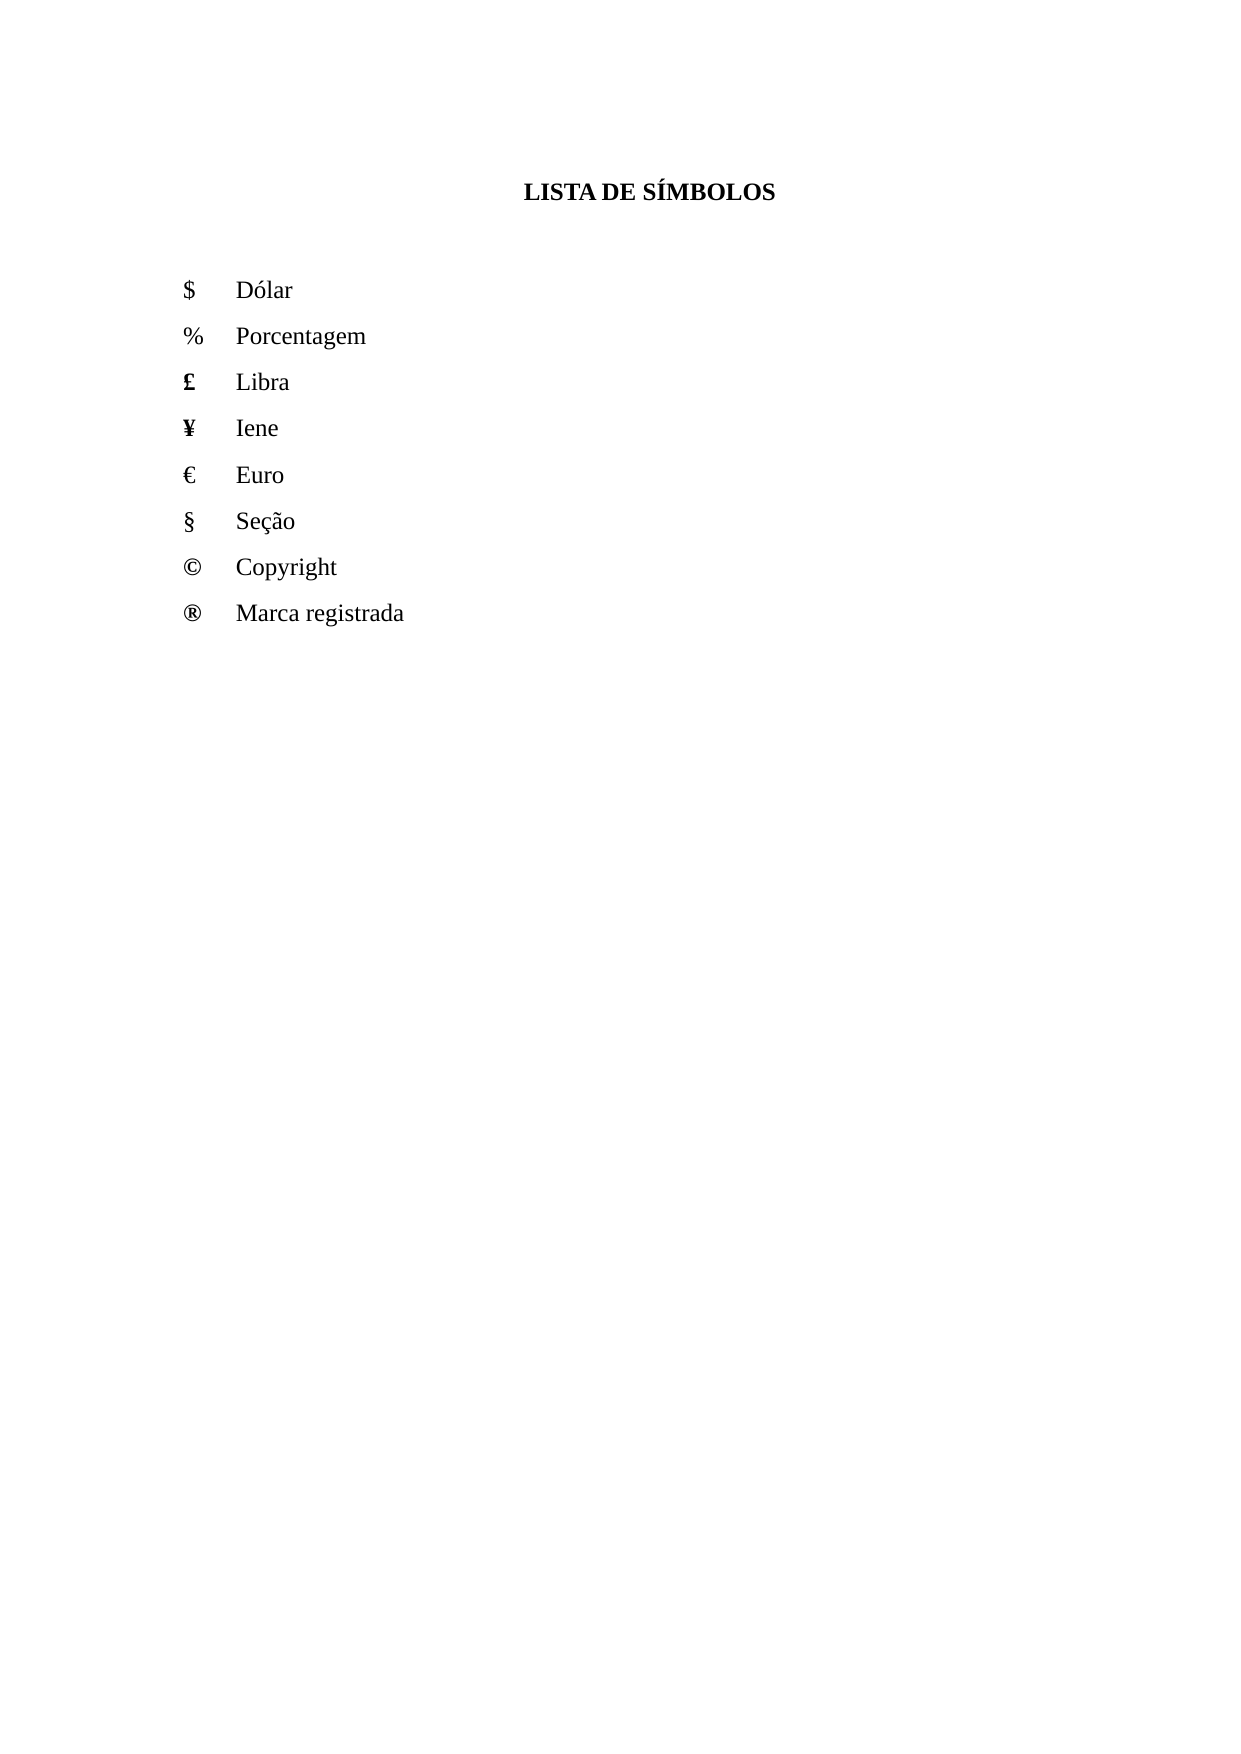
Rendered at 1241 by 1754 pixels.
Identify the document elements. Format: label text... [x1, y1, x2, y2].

table_cell Porcentagem [230, 310, 1122, 356]
table_header $ [177, 264, 230, 309]
table_cell § [177, 494, 230, 540]
table_cell © [177, 540, 230, 586]
table_cell Euro [230, 448, 1122, 494]
table_cell € [177, 448, 230, 494]
text LISTA DE SÍMBOLOS [177, 177, 1122, 206]
table_cell ¥ [177, 402, 230, 448]
table_cell % [177, 310, 230, 356]
table_cell Seção [230, 494, 1122, 540]
table_cell Libra [230, 356, 1122, 402]
table_cell Copyright [230, 540, 1122, 586]
table_cell ® [177, 586, 230, 633]
table_cell Iene [230, 402, 1122, 448]
table_header Dólar [230, 264, 1122, 309]
table_cell Marca registrada [230, 586, 1122, 633]
table_cell £ [177, 356, 230, 402]
